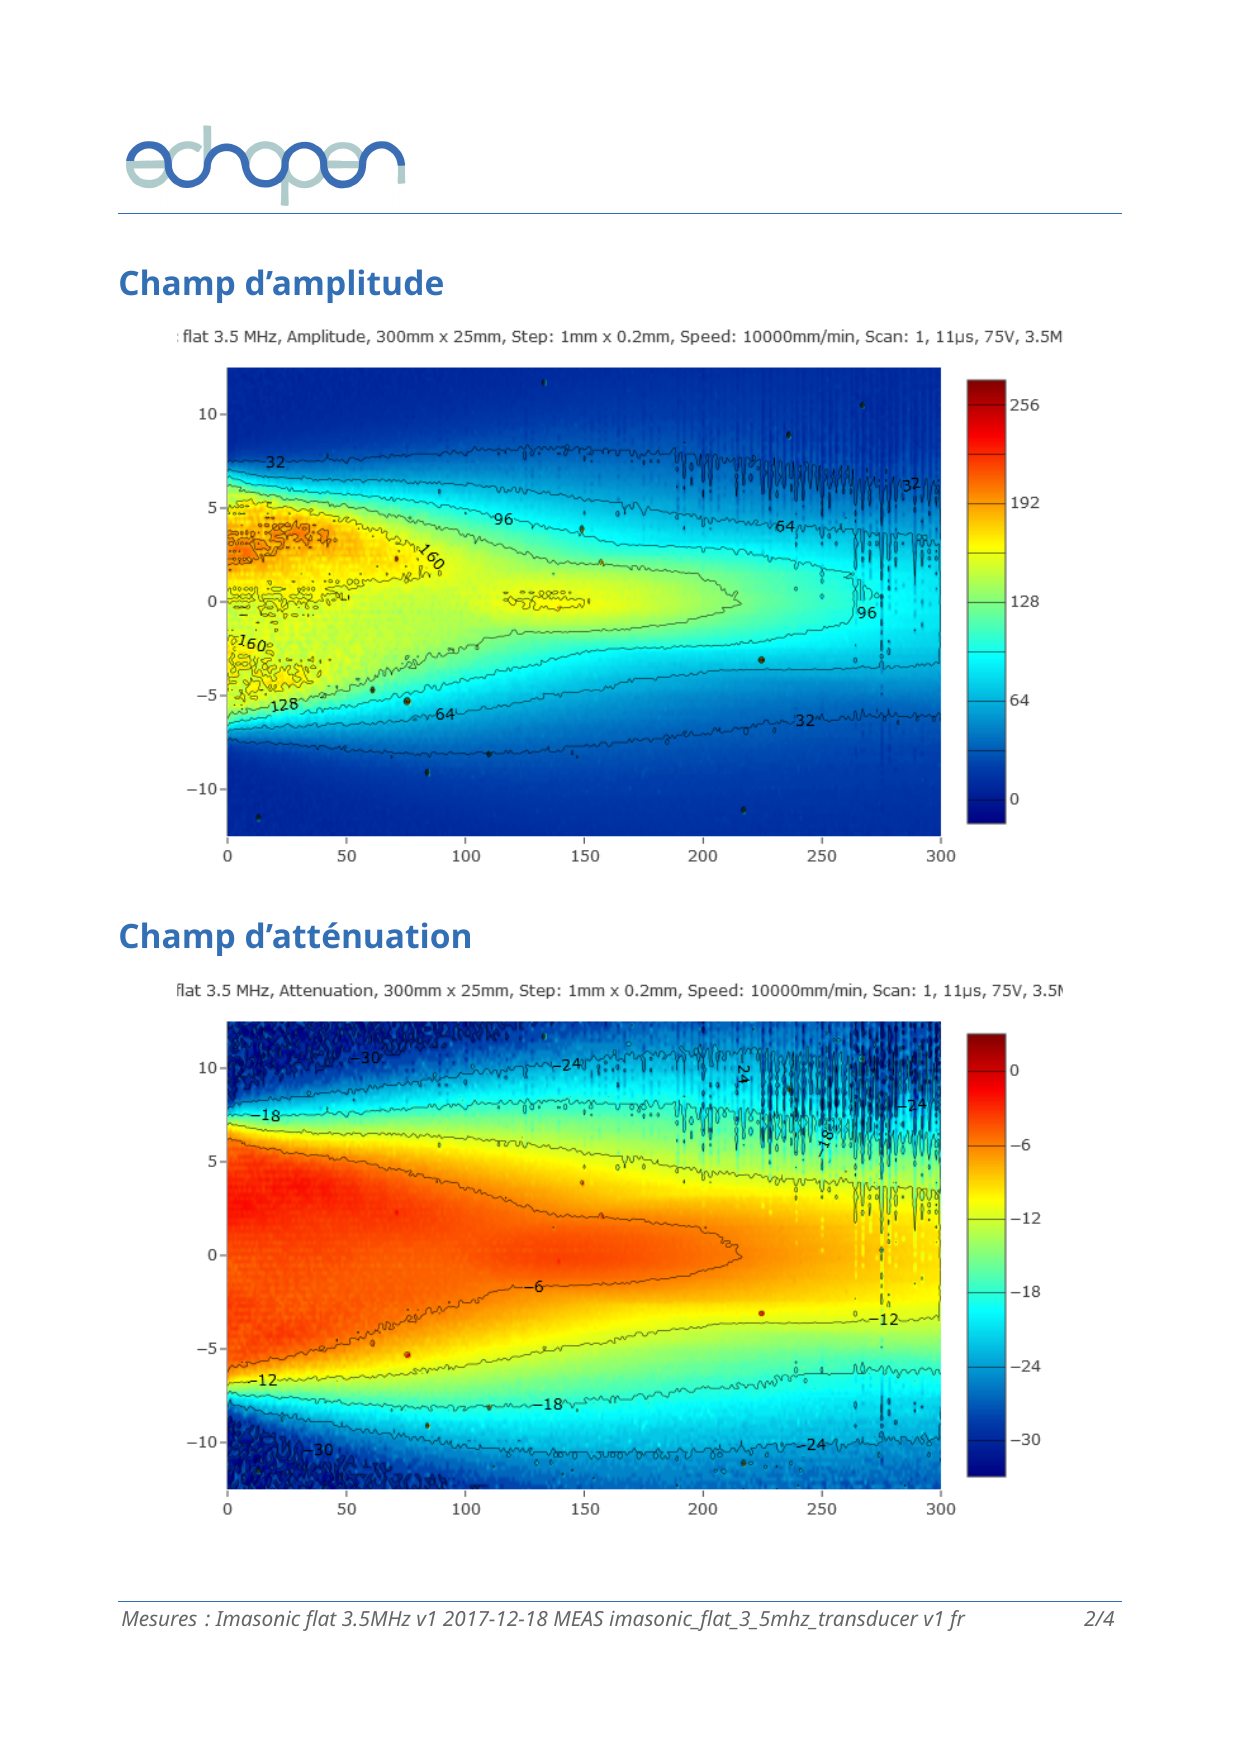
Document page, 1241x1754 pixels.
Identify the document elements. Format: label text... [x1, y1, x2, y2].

picture [123, 123, 407, 208]
subtitle Champ d’atténuation [118, 913, 1122, 959]
subtitle Champ d’amplitude [118, 259, 1122, 305]
picture [177, 317, 1063, 887]
picture [177, 971, 1063, 1540]
